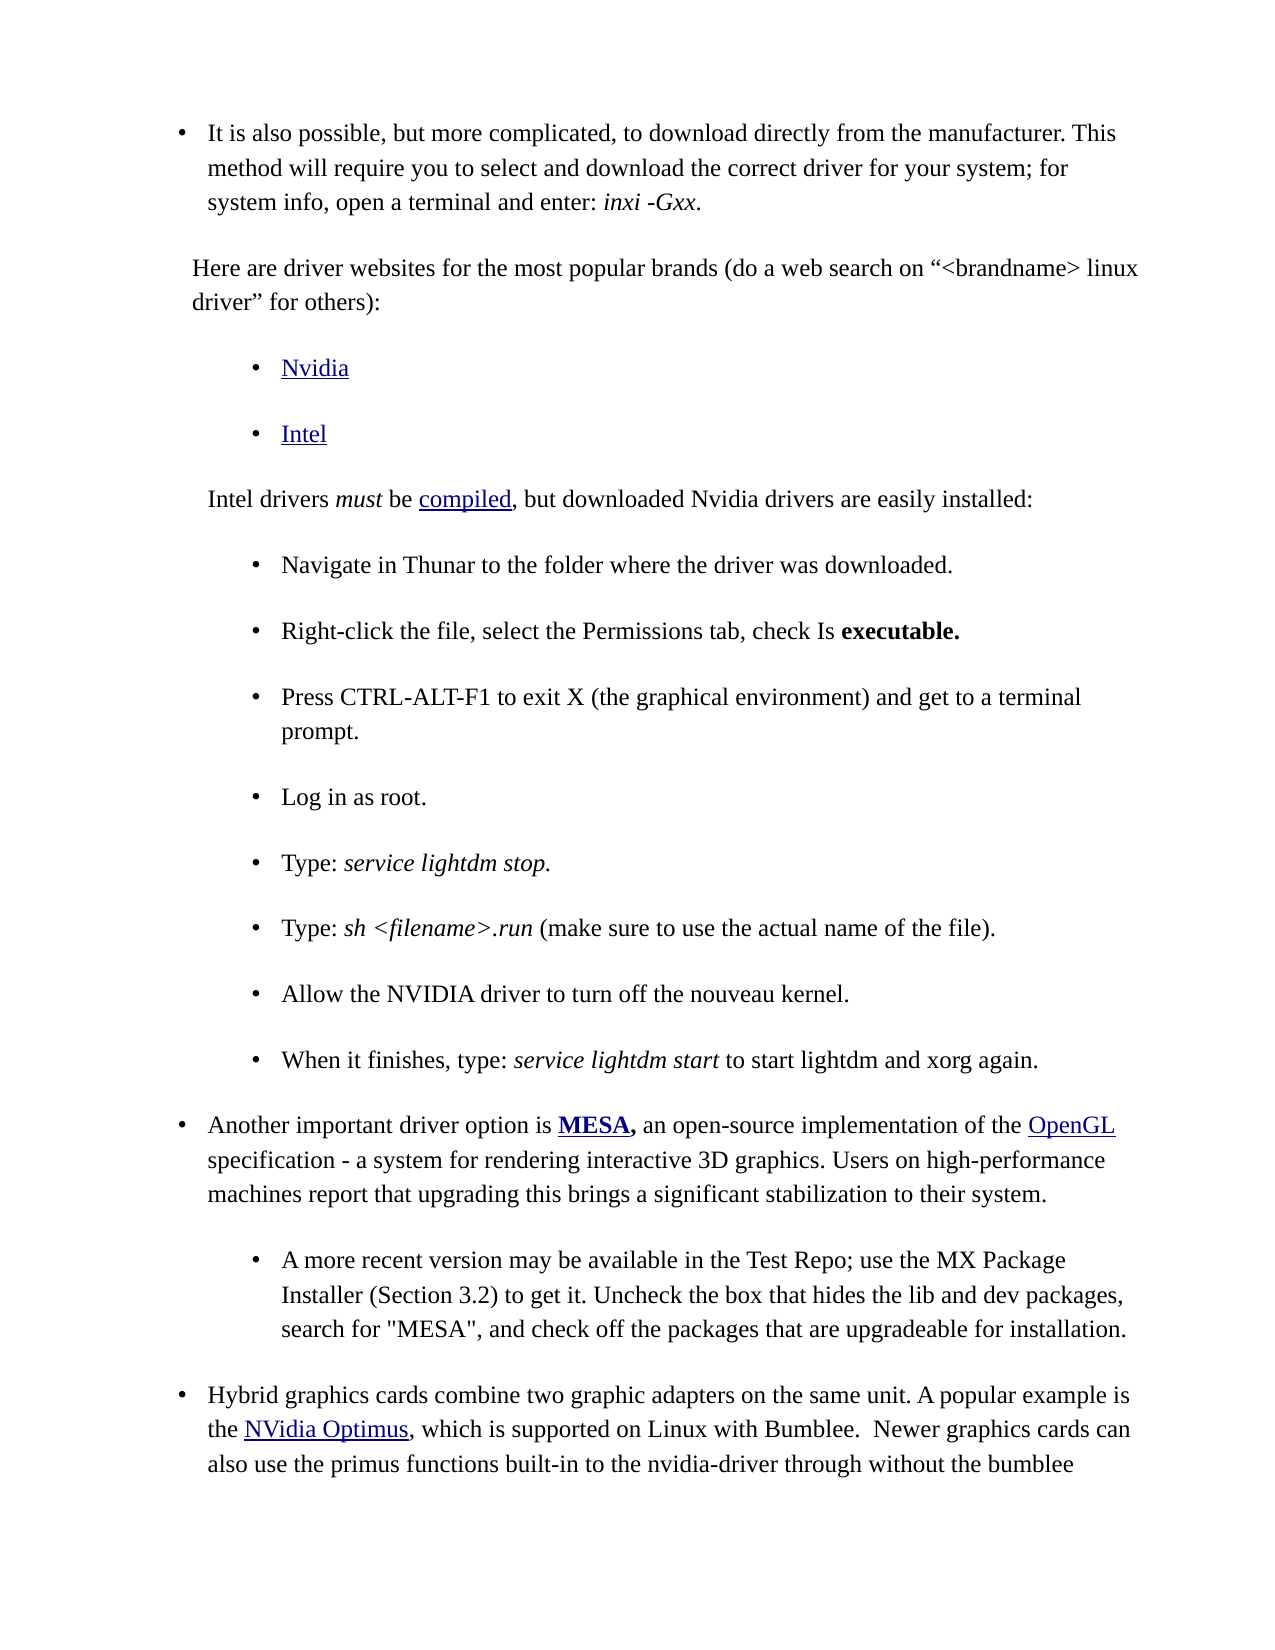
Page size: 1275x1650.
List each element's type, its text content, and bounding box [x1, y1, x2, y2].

list Type: service lightdm stop. [252, 848, 1141, 876]
list Nvidia [252, 353, 1141, 382]
list Press CTRL-ALT-F1 to exit X (the graphical environment) and get to a terminal prompt. [252, 682, 1141, 745]
list Log in as root. [252, 782, 1141, 811]
list It is also possible, but more complicated, to download directly from the manufacturer. This method will require you to select and download the correct driver for your system; for system info, open a terminal and enter: inxi -Gxx. [178, 118, 1141, 216]
list Navigate in Thunar to the folder where the driver was downloaded. [252, 550, 1141, 579]
list Another important driver option is MESA, an open-source implementation of the OpenGL specification - a system for rendering interactive 3D graphics. Users on high-performance machines report that upgrading this brings a significant stabilization to their system. [178, 1111, 1141, 1208]
list Intel [252, 419, 1141, 447]
list When it finishes, type: service lightdm start to start lightdm and xorg again. [252, 1045, 1141, 1073]
list Type: sh <filename>.run (make sure to use the actual name of the file). [252, 913, 1141, 942]
list Here are driver websites for the most popular brands (do a web search on “<brandname> linux driver” for others): [162, 253, 1157, 316]
list Allow the NVIDIA driver to turn off the nouveau kernel. [252, 979, 1141, 1008]
list Right-click the file, select the Permissions tab, check Is executable. [252, 616, 1141, 645]
list Intel drivers must be compiled, but downloaded Nvidia drivers are easily installed: [178, 484, 1141, 513]
list A more recent version may be available in the Test Repo; use the MX Package Installer (Section 3.2) to get it. Uncheck the box that hides the lib and dev packages, search for "MESA", and check off the packages that are upgradeable for installation. [252, 1245, 1141, 1343]
list Hybrid graphics cards combine two graphic adapters on the same unit. A popular example is the NVidia Optimus, which is supported on Linux with Bumblee. Newer graphics cards can also use the primus functions built-in to the nvidia-driver through without the bumblee [178, 1380, 1141, 1478]
